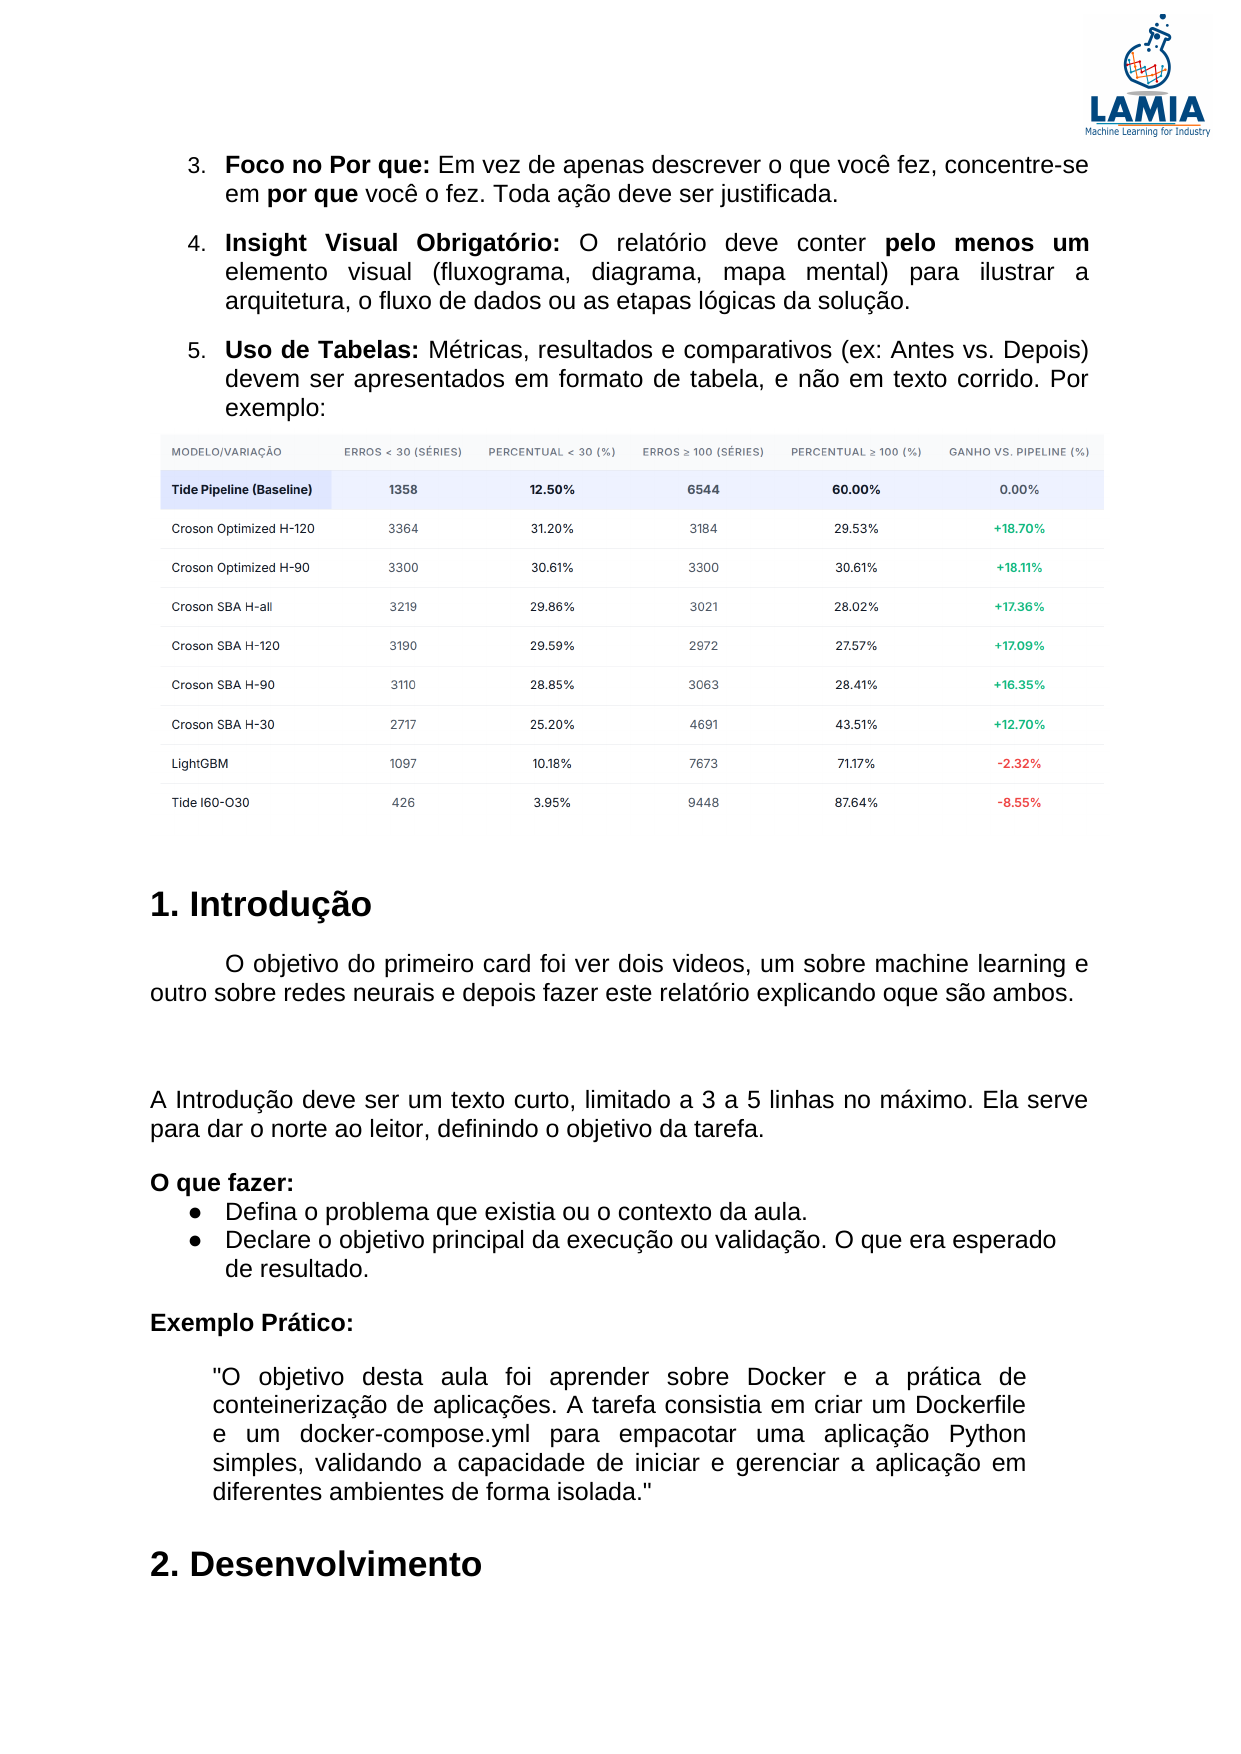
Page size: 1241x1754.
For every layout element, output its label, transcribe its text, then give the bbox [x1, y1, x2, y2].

text O que fazer: [150, 1168, 1090, 1197]
list Uso de Tabelas: Métricas, resultados e comparativos (ex: Antes vs. Depois) devem ser apresentados em formato de tabela, e não em texto corrido. Por exemplo: [187, 335, 1090, 422]
list Declare o objetivo principal da execução ou validação. O que era esperado de resultado. [187, 1225, 1090, 1283]
text Exemplo Prático: [150, 1308, 1090, 1337]
list Insight Visual Obrigatório: O relatório deve conter pelo menos um elemento visual (fluxograma, diagrama, mapa mental) para ilustrar a arquitetura, o fluxo de dados ou as etapas lógicas da solução. [187, 228, 1090, 314]
list Defina o problema que existia ou o contexto da aula. [187, 1197, 1090, 1225]
text "O objetivo desta aula foi aprender sobre Docker e a prática de conteinerização de aplicações. A tarefa consistia em criar um Dockerfile e um docker-compose.yml para empacotar uma aplicação Python simples, validando a capacidade de iniciar e gerenciar a aplicação em diferentes ambientes de forma isolada." [212, 1362, 1028, 1505]
picture [1082, 14, 1214, 140]
text O objetivo do primeiro card foi ver dois videos, um sobre machine learning e outro sobre redes neurais e depois fazer este relatório explicando oque são ambos. [150, 949, 1090, 1007]
subtitle 2. Desenvolvimento [150, 1543, 1090, 1584]
picture [150, 428, 1111, 836]
text A Introdução deve ser um texto curto, limitado a 3 a 5 linhas no máximo. Ela serve para dar o norte ao leitor, definindo o objetivo da tarefa. [150, 1085, 1090, 1143]
subtitle 1. Introdução [150, 883, 1090, 924]
list Foco no Por que: Em vez de apenas descrever o que você fez, concentre-se em por que você o fez. Toda ação deve ser justificada. [187, 150, 1090, 207]
